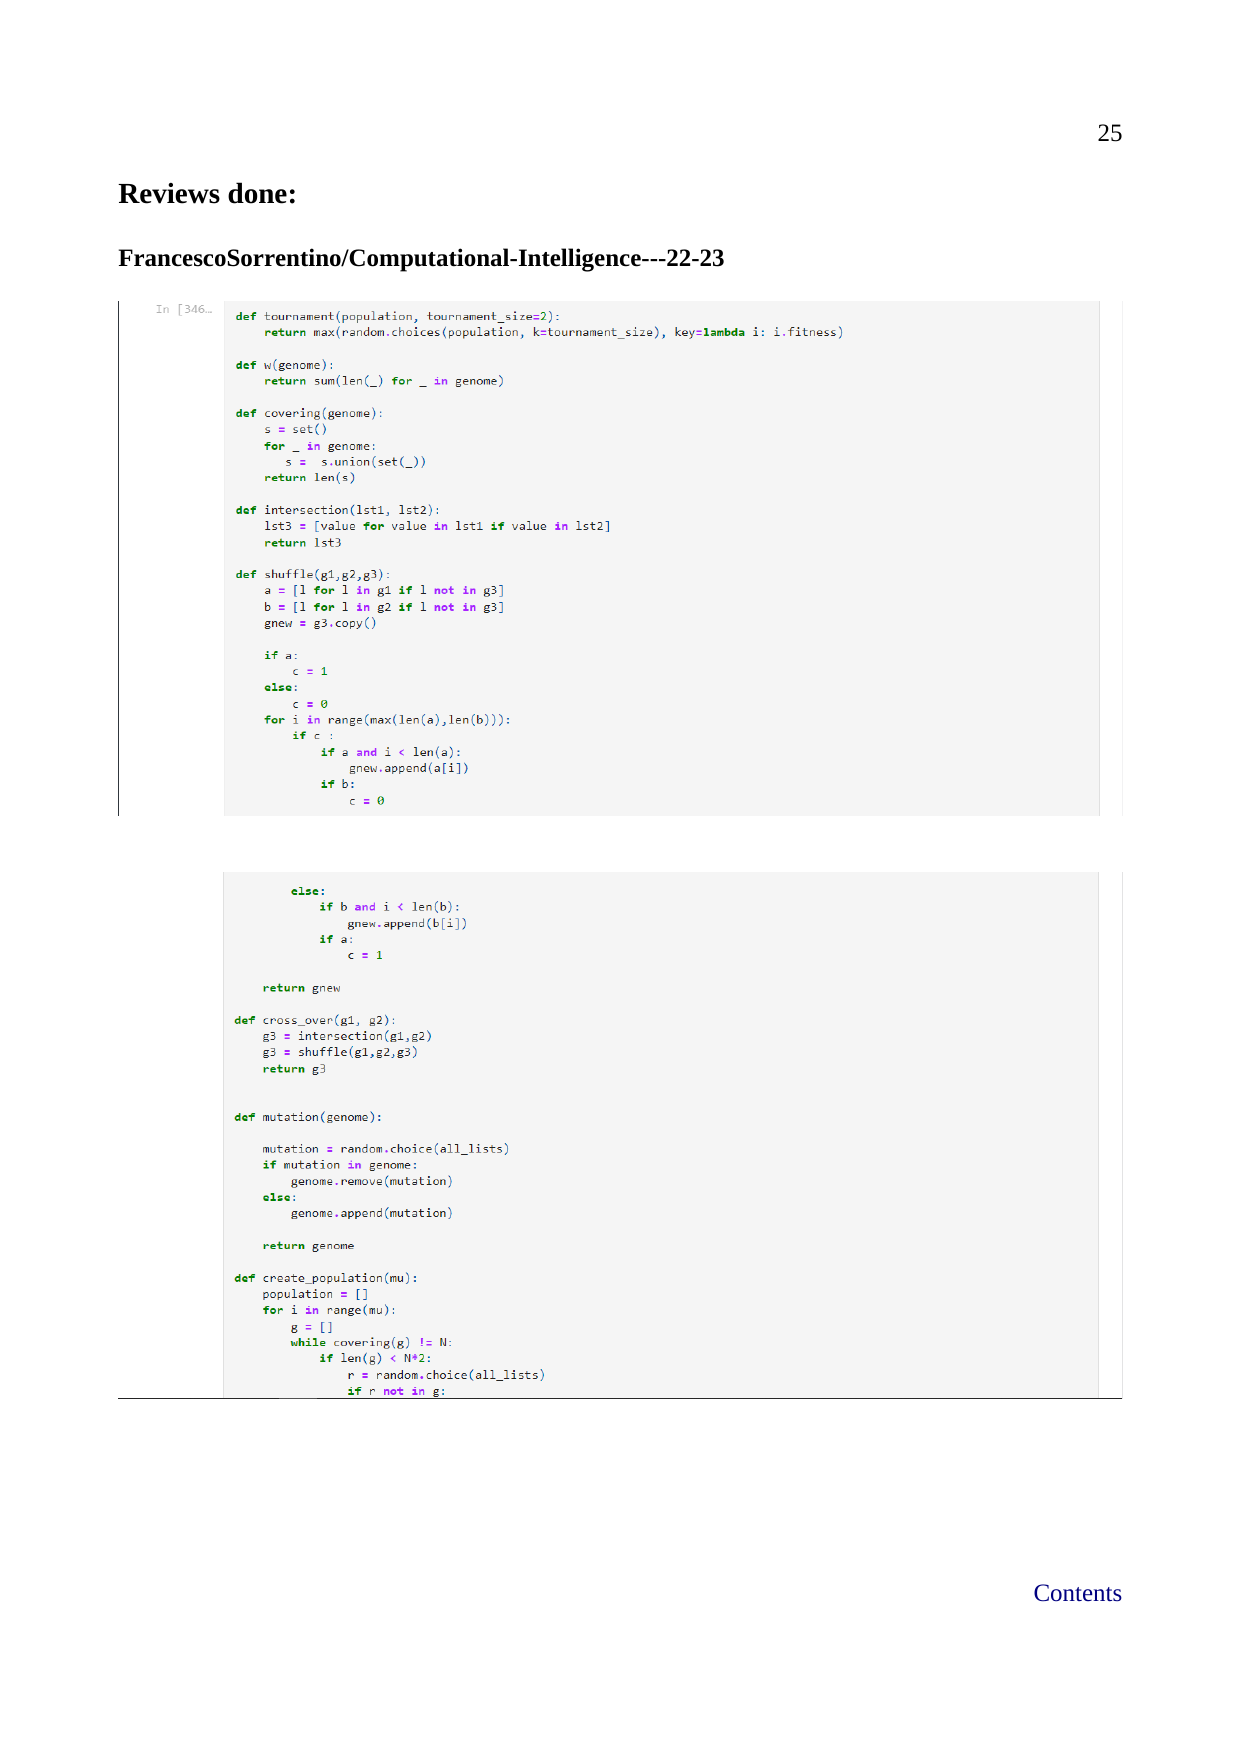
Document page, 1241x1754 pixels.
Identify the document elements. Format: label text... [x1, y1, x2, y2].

text FrancescoSorrentino/Computational-Intelligence---22-23 [118, 243, 1122, 272]
picture [118, 301, 1123, 816]
picture [118, 872, 1123, 1399]
text Reviews done: [118, 176, 1122, 210]
